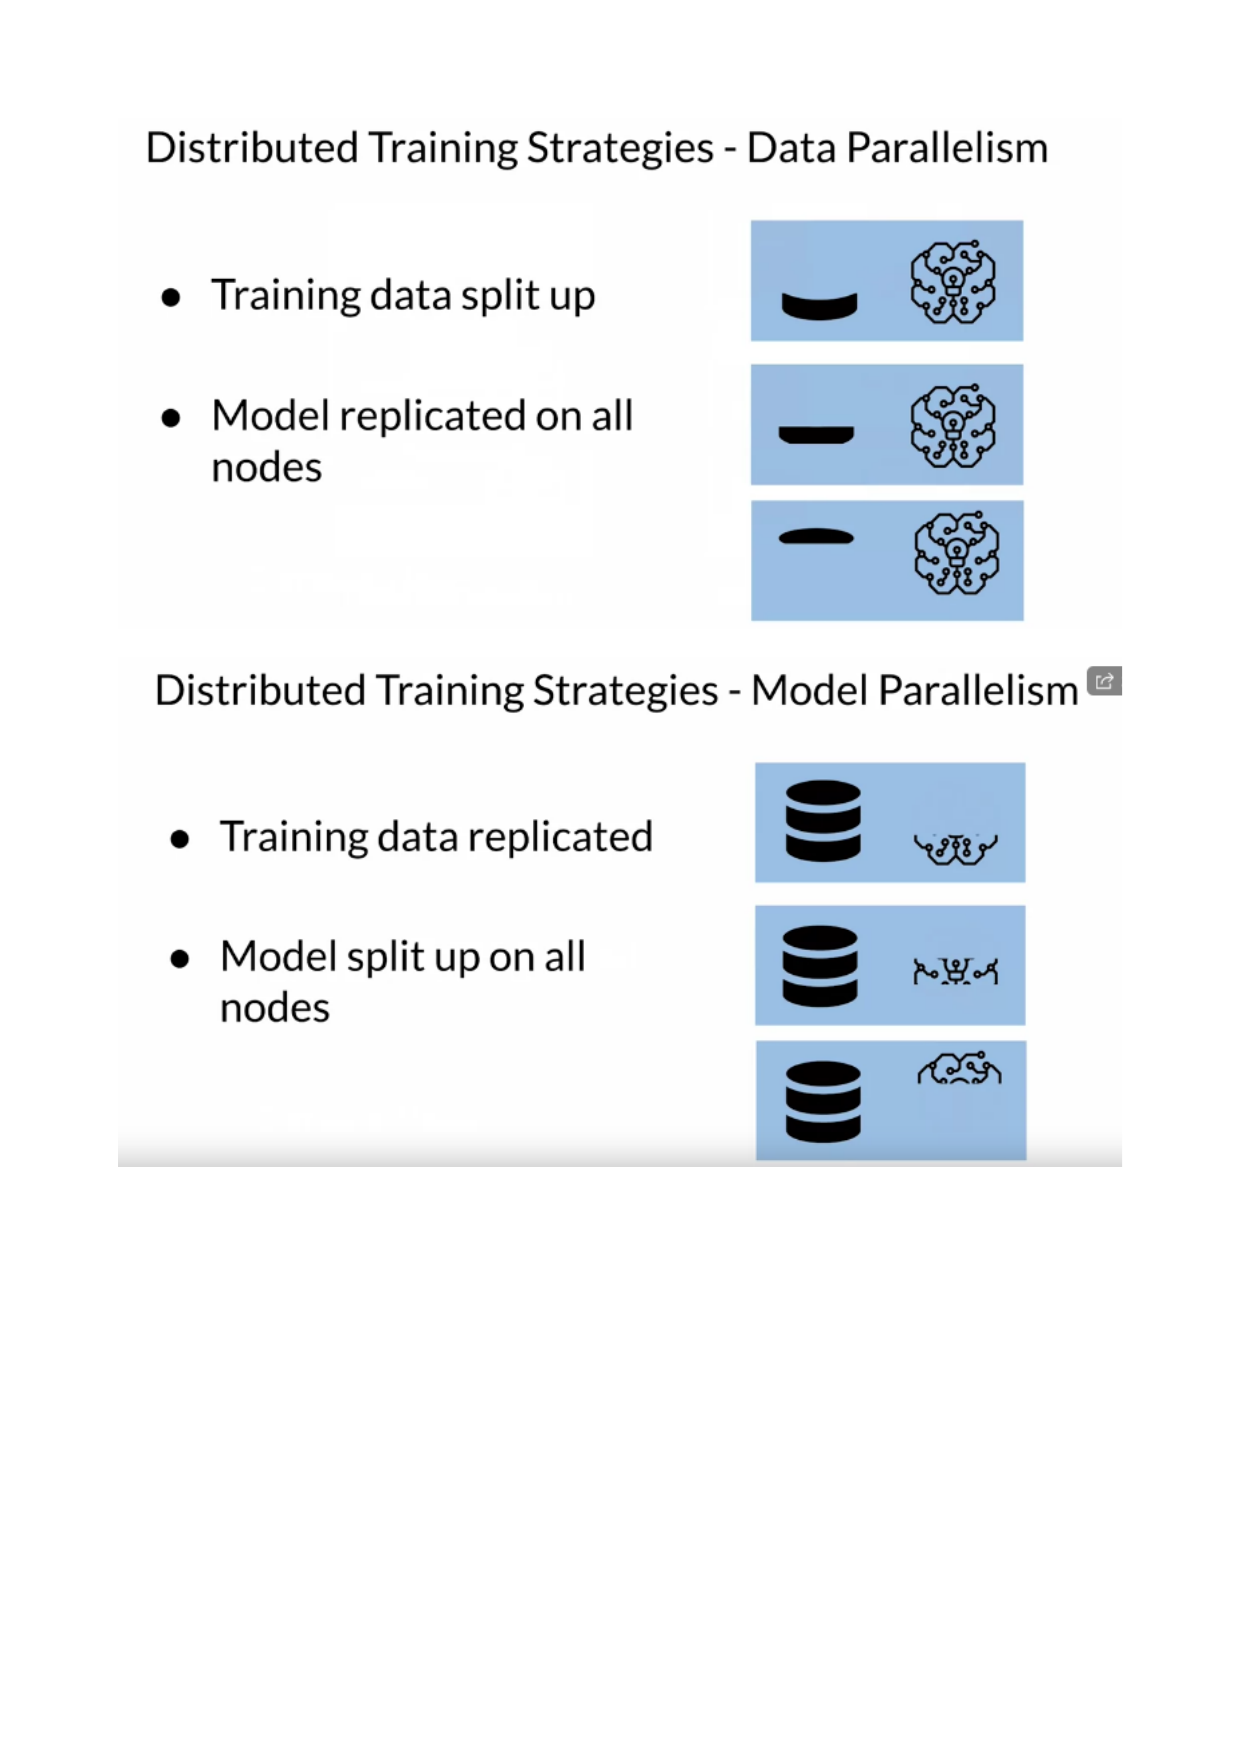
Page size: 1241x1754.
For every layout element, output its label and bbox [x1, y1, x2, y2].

picture [118, 118, 1123, 629]
picture [118, 657, 1123, 1167]
